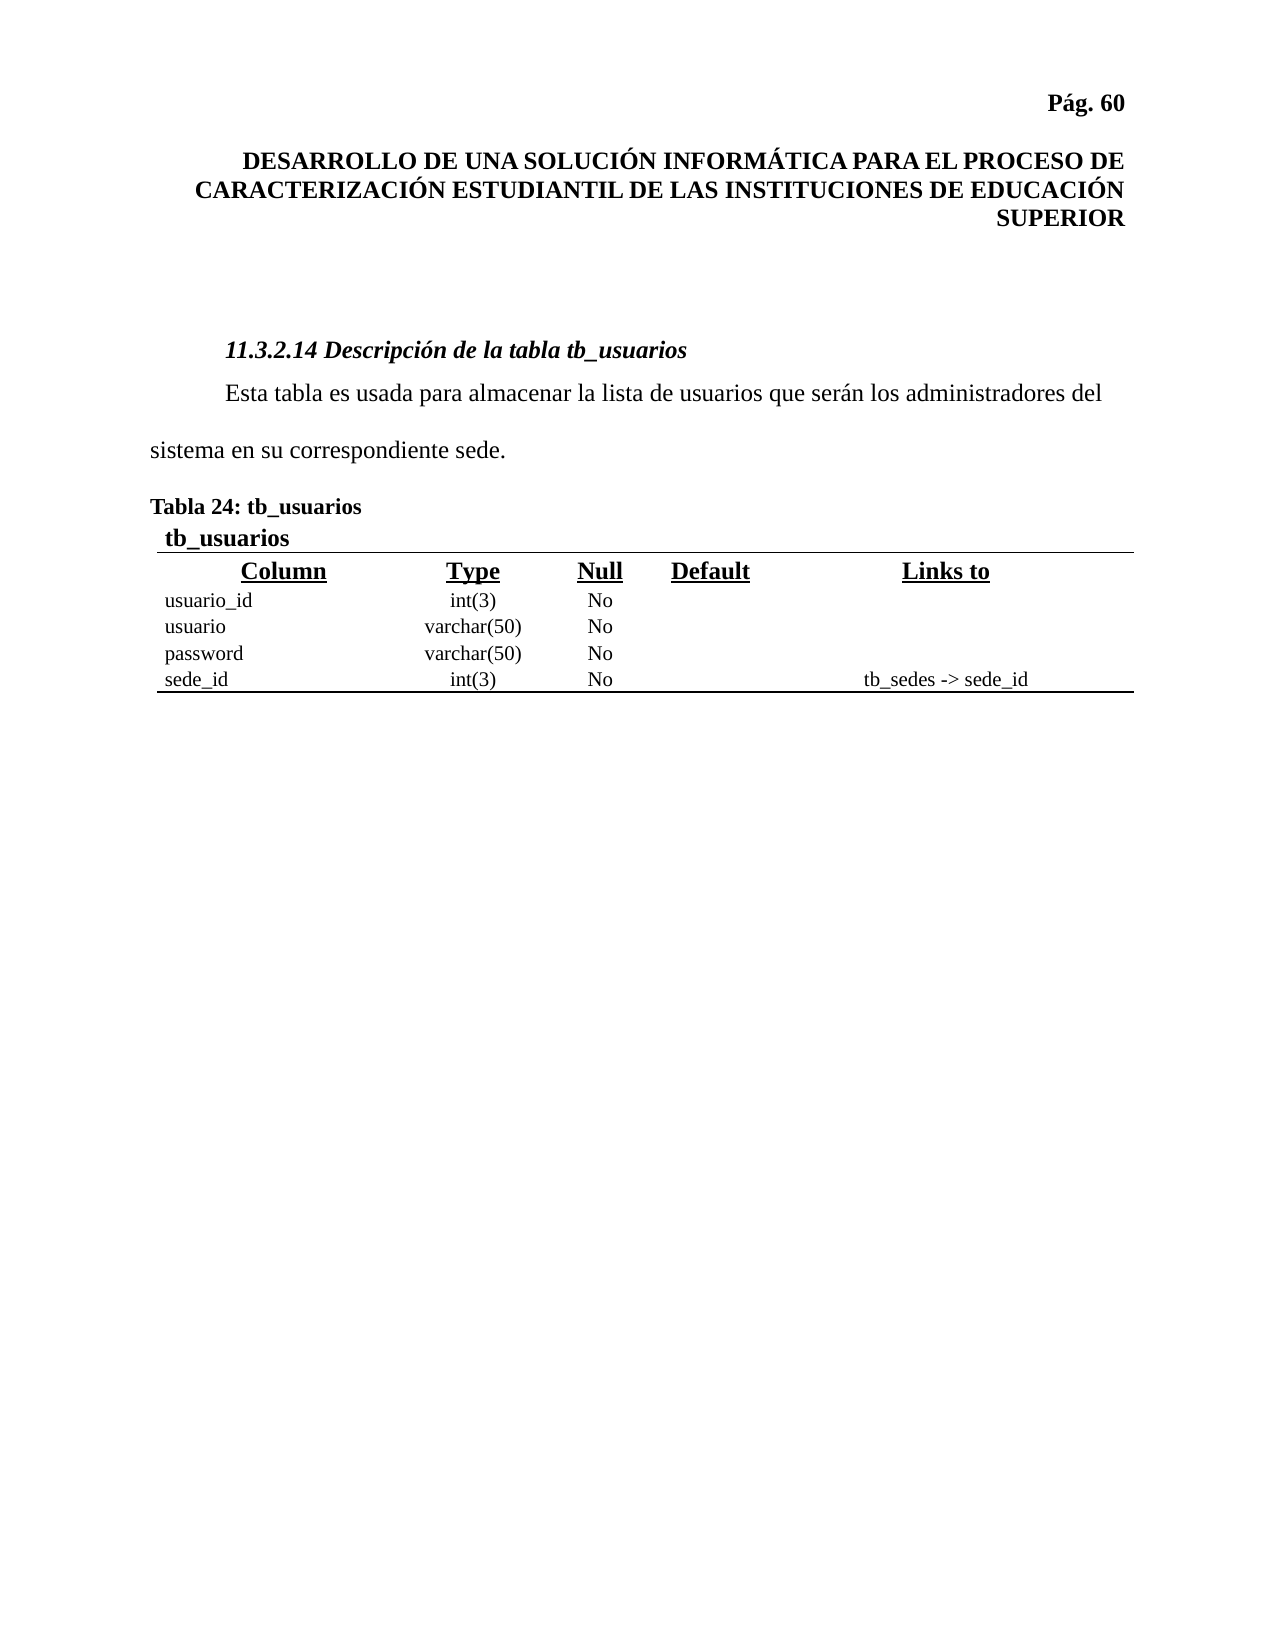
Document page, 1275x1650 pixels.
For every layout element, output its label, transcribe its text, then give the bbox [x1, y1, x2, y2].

text Tabla 24: tb_usuarios [150, 493, 1125, 519]
table_cell No [536, 638, 663, 665]
table_cell usuario [157, 612, 409, 638]
table_cell [664, 638, 757, 665]
table_cell No [536, 585, 663, 612]
table_cell [757, 585, 1134, 612]
table_cell password [157, 638, 409, 665]
table_cell int(3) [409, 665, 536, 691]
subtitle 11.3.2.14 Descripción de la tabla tb_usuarios [150, 335, 1125, 364]
table_cell [664, 585, 757, 612]
table_cell [757, 612, 1134, 638]
table_cell [664, 612, 757, 638]
table_cell Column [157, 553, 409, 585]
table_cell varchar(50) [409, 638, 536, 665]
table_cell sede_id [157, 665, 409, 691]
table_cell No [536, 612, 663, 638]
table_header [536, 520, 663, 552]
table_cell Null [536, 553, 663, 585]
table_cell varchar(50) [409, 612, 536, 638]
table_cell [757, 638, 1134, 665]
table_header [757, 520, 1134, 552]
table_header [409, 520, 536, 552]
table_cell int(3) [409, 585, 536, 612]
table_header tb_usuarios [157, 520, 409, 552]
table_cell [664, 665, 757, 691]
table_header [664, 520, 757, 552]
text Esta tabla es usada para almacenar la lista de usuarios que serán los administradores del sistema en su correspondiente sede. [150, 378, 1125, 464]
table_cell tb_sedes -> sede_id [757, 665, 1134, 691]
table_cell No [536, 665, 663, 691]
table_cell Type [409, 553, 536, 585]
table_cell Default [664, 553, 757, 585]
table_cell usuario_id [157, 585, 409, 612]
table_cell Links to [757, 553, 1134, 585]
